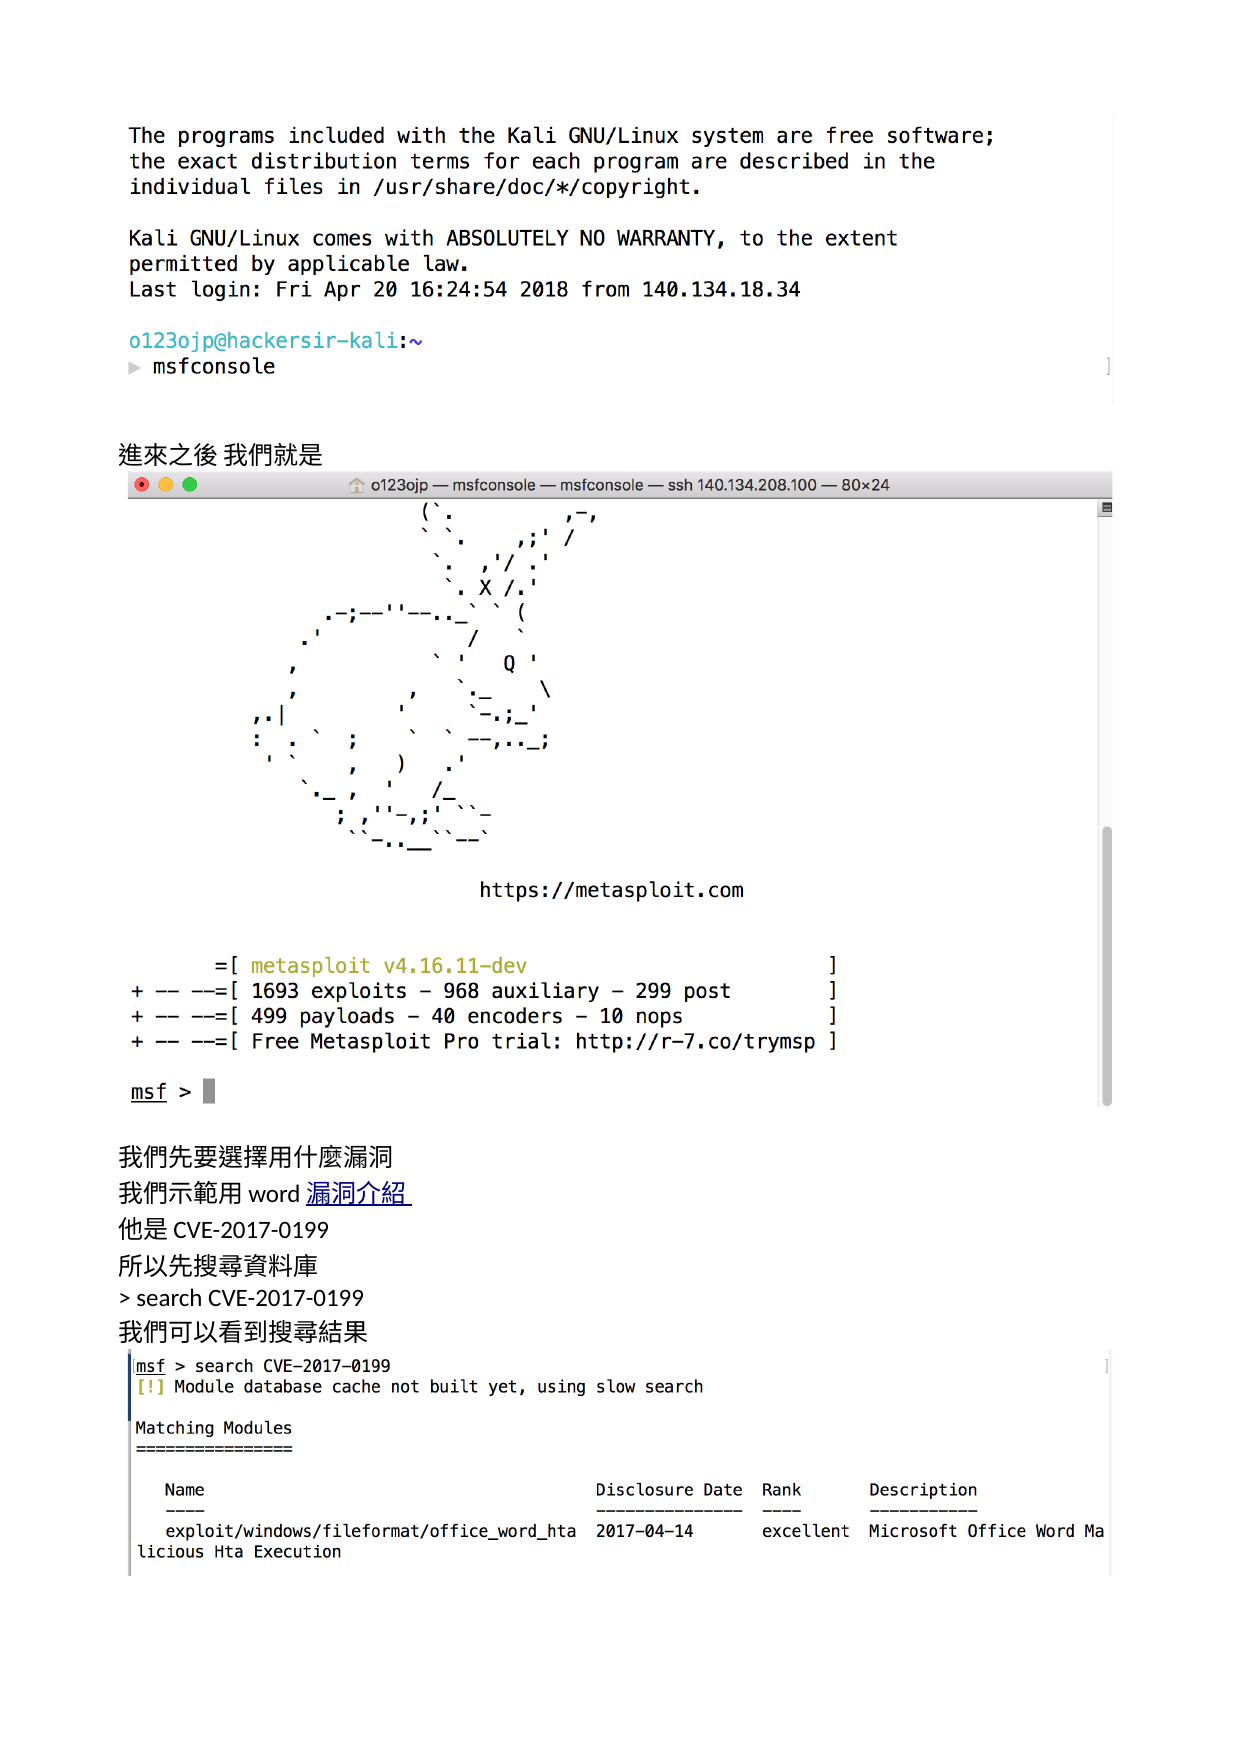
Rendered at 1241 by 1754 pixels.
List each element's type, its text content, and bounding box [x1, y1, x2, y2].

text 我們可以看到搜尋結果 [118, 1313, 1122, 1349]
picture [127, 1349, 1113, 1576]
text > search CVE-2017-0199 [118, 1282, 1122, 1313]
text 所以先搜尋資料庫 [118, 1246, 1122, 1282]
picture [127, 471, 1113, 1107]
picture [127, 118, 1113, 405]
text 我們先要選擇用什麼漏洞 [118, 1137, 1122, 1173]
text 進來之後 我們就是 [118, 435, 1122, 471]
text 他是CVE-2017-0199 [118, 1210, 1122, 1246]
text 我們示範用word 漏洞介紹 [118, 1173, 1122, 1210]
